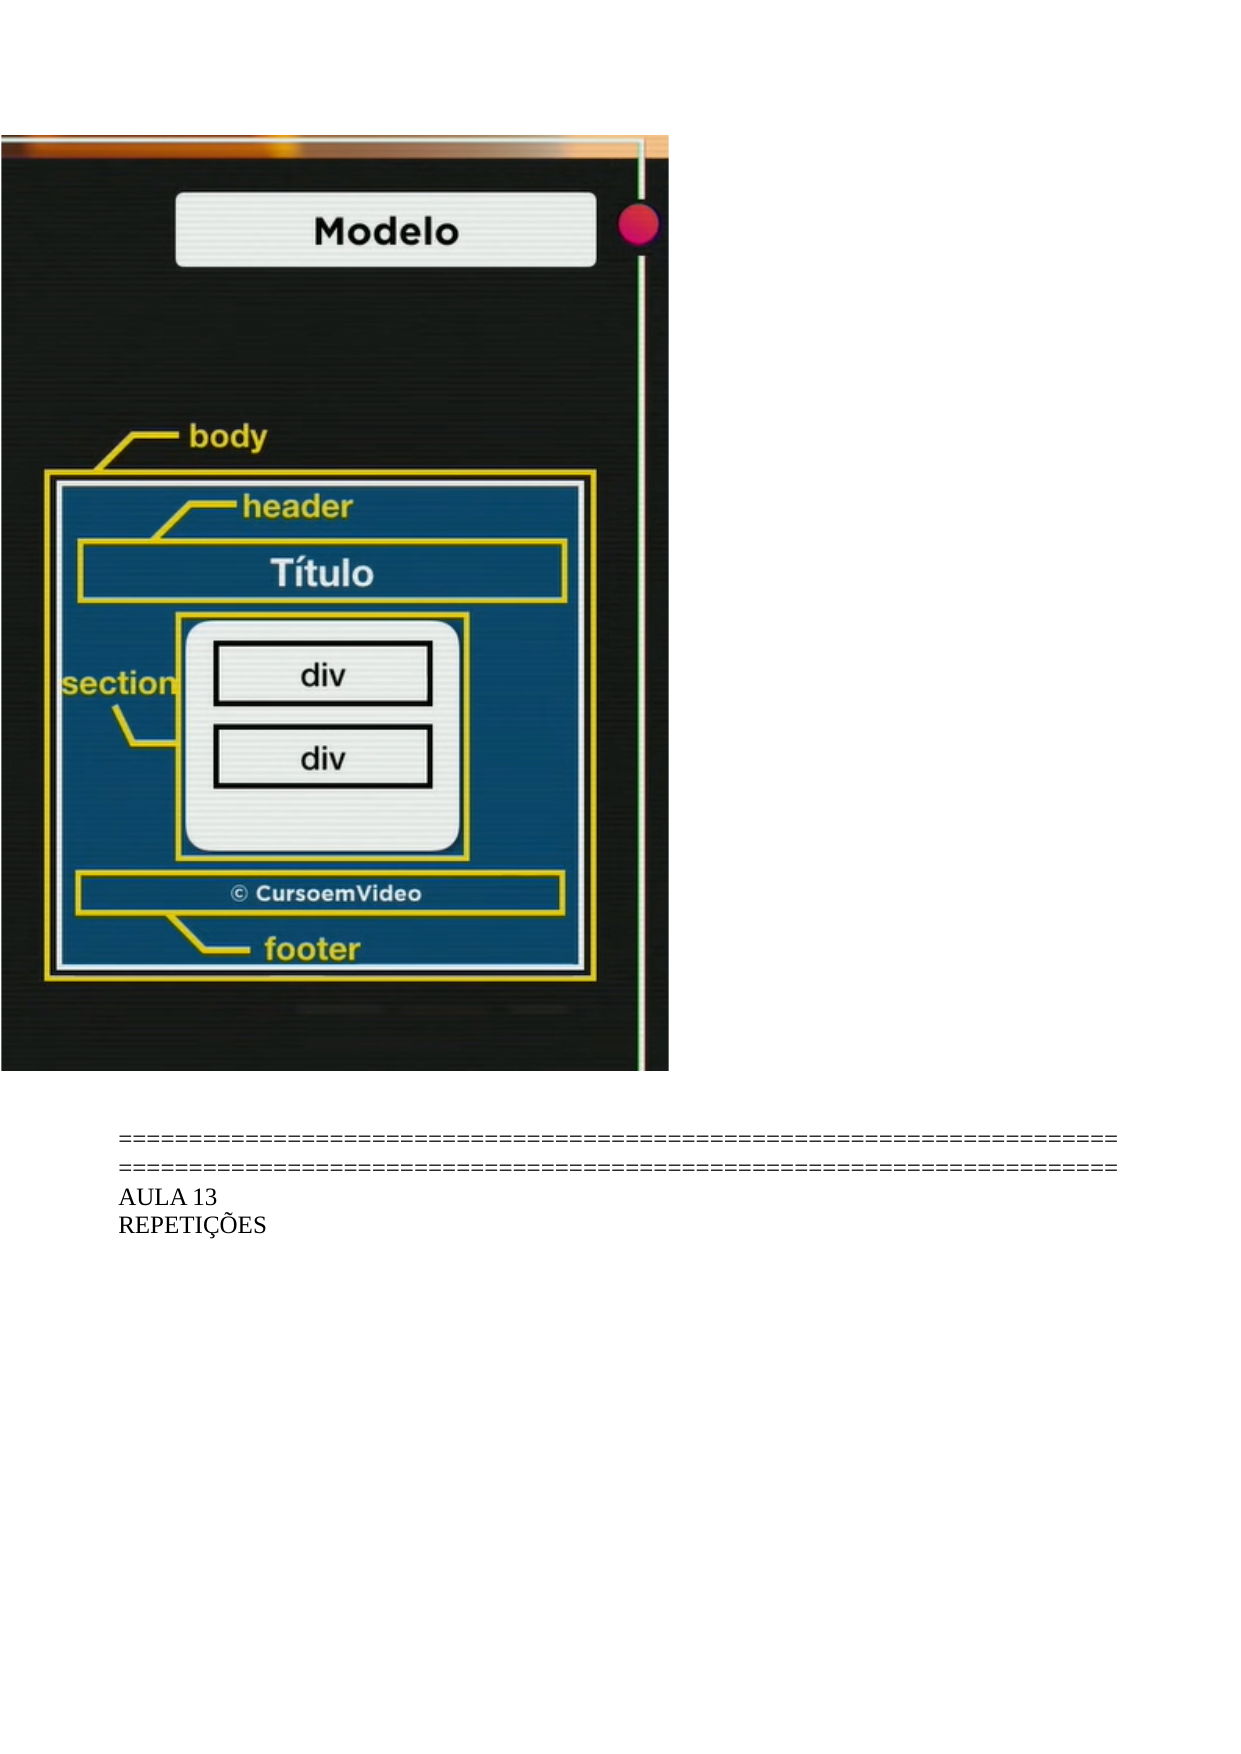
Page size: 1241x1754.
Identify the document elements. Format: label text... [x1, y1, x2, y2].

text AULA 13 [118, 1182, 1122, 1211]
text REPETIÇÕES [118, 1211, 1122, 1239]
picture [1, 135, 669, 1071]
text ============================================================================================================================================== [118, 1124, 1122, 1182]
